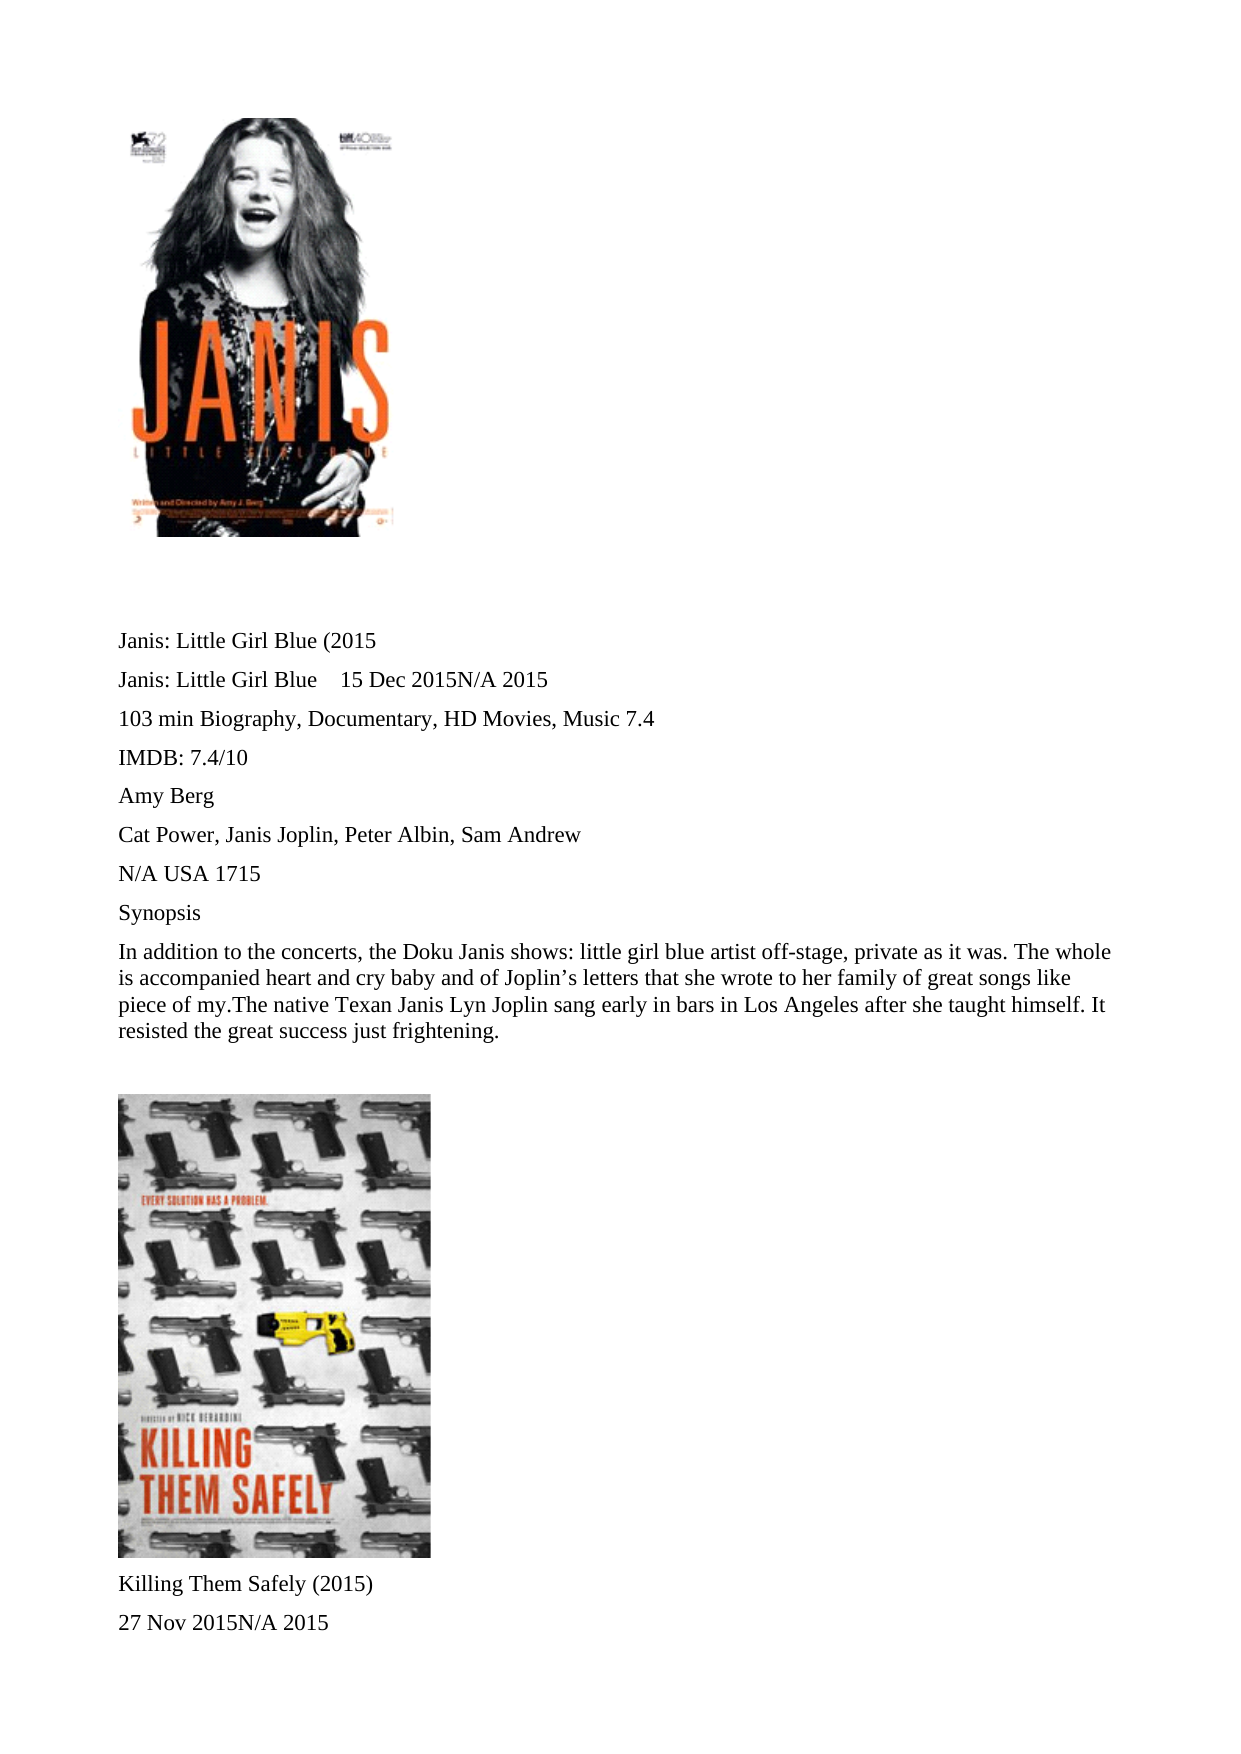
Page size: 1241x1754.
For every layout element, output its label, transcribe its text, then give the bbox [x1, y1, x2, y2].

text In addition to the concerts, the Doku Janis shows: little girl blue artist off-stage, private as it was. The whole is accompanied heart and cry baby and of Joplin’s letters that she wrote to her family of great songs like piece of my.The native Texan Janis Lyn Joplin sang early in bars in Los Angeles after she taught himself. It resisted the great success just frightening. [118, 938, 1122, 1043]
text Amy Berg [118, 782, 1122, 809]
text Janis: Little Girl Blue (2015 [118, 627, 1122, 653]
text IMDB: 7.4/10 [118, 744, 1122, 770]
text N/A USA 1715 [118, 860, 1122, 887]
text Janis: Little Girl Blue 15 Dec 2015N/A 2015 [118, 666, 1122, 692]
text 27 Nov 2015N/A 2015 [118, 1608, 1122, 1635]
text 103 min Biography, Documentary, HD Movies, Music 7.4 [118, 705, 1122, 731]
text Cat Power, Janis Joplin, Peter Albin, Sam Andrew [118, 821, 1122, 848]
text Synopsis [118, 899, 1122, 925]
text Killing Them Safely (2015) [118, 1570, 1122, 1596]
